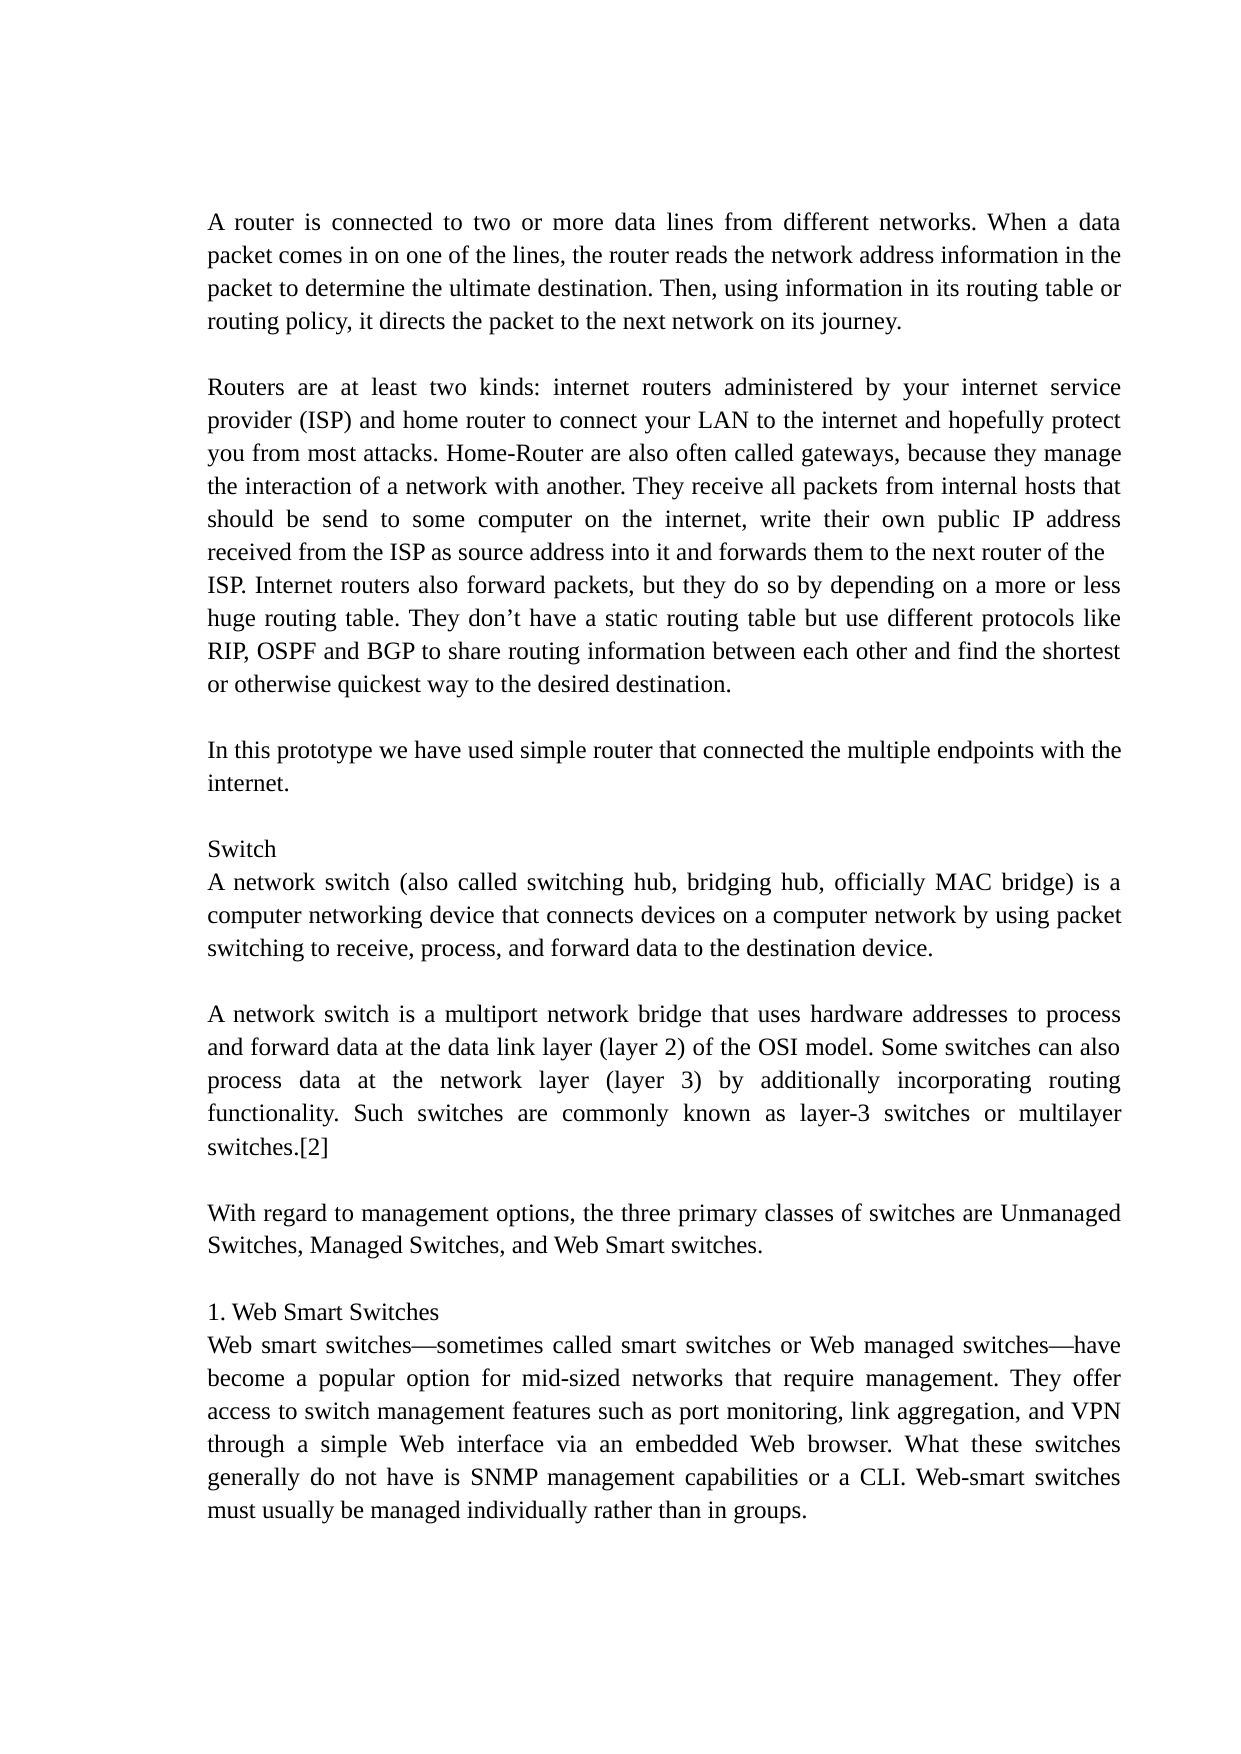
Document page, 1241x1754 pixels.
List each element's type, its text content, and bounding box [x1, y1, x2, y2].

text 1. Web Smart Switches [207, 1297, 1122, 1325]
text A router is connected to two or more data lines from different networks. When a data packet comes in on one of the lines, the router reads the network address information in the packet to determine the ultimate destination. Then, using information in its routing table or routing policy, it directs the packet to the next network on its journey. [207, 207, 1122, 335]
text Switch [207, 834, 1122, 863]
text Web smart switches—sometimes called smart switches or Web managed switches—have become a popular option for mid-sized networks that require management. They offer access to switch management features such as port monitoring, link aggregation, and VPN through a simple Web interface via an embedded Web browser. What these switches generally do not have is SNMP management capabilities or a CLI. Web-smart switches must usually be managed individually rather than in groups. [207, 1330, 1122, 1523]
text In this prototype we have used simple router that connected the multiple endpoints with the internet. [207, 735, 1122, 797]
text Routers are at least two kinds: internet routers administered by your internet service provider (ISP) and home router to connect your LAN to the internet and hopefully protect you from most attacks. Home-Router are also often called gateways, because they manage the interaction of a network with another. They receive all packets from internal hosts that should be send to some computer on the internet, write their own public IP address received from the ISP as source address into it and forwards them to the next router of the [207, 372, 1122, 566]
text A network switch is a multiport network bridge that uses hardware addresses to process and forward data at the data link layer (layer 2) of the OSI model. Some switches can also process data at the network layer (layer 3) by additionally incorporating routing functionality. Such switches are commonly known as layer-3 switches or multilayer switches.[2] [207, 999, 1122, 1160]
text With regard to management options, the three primary classes of switches are Unmanaged Switches, Managed Switches, and Web Smart switches. [207, 1198, 1122, 1259]
text A network switch (also called switching hub, bridging hub, officially MAC bridge) is a computer networking device that connects devices on a computer network by using packet switching to receive, process, and forward data to the destination device. [207, 867, 1122, 962]
text ISP. Internet routers also forward packets, but they do so by depending on a more or less huge routing table. They don’t have a static routing table but use different protocols like RIP, OSPF and BGP to share routing information between each other and find the shortest or otherwise quickest way to the desired destination. [207, 570, 1122, 698]
